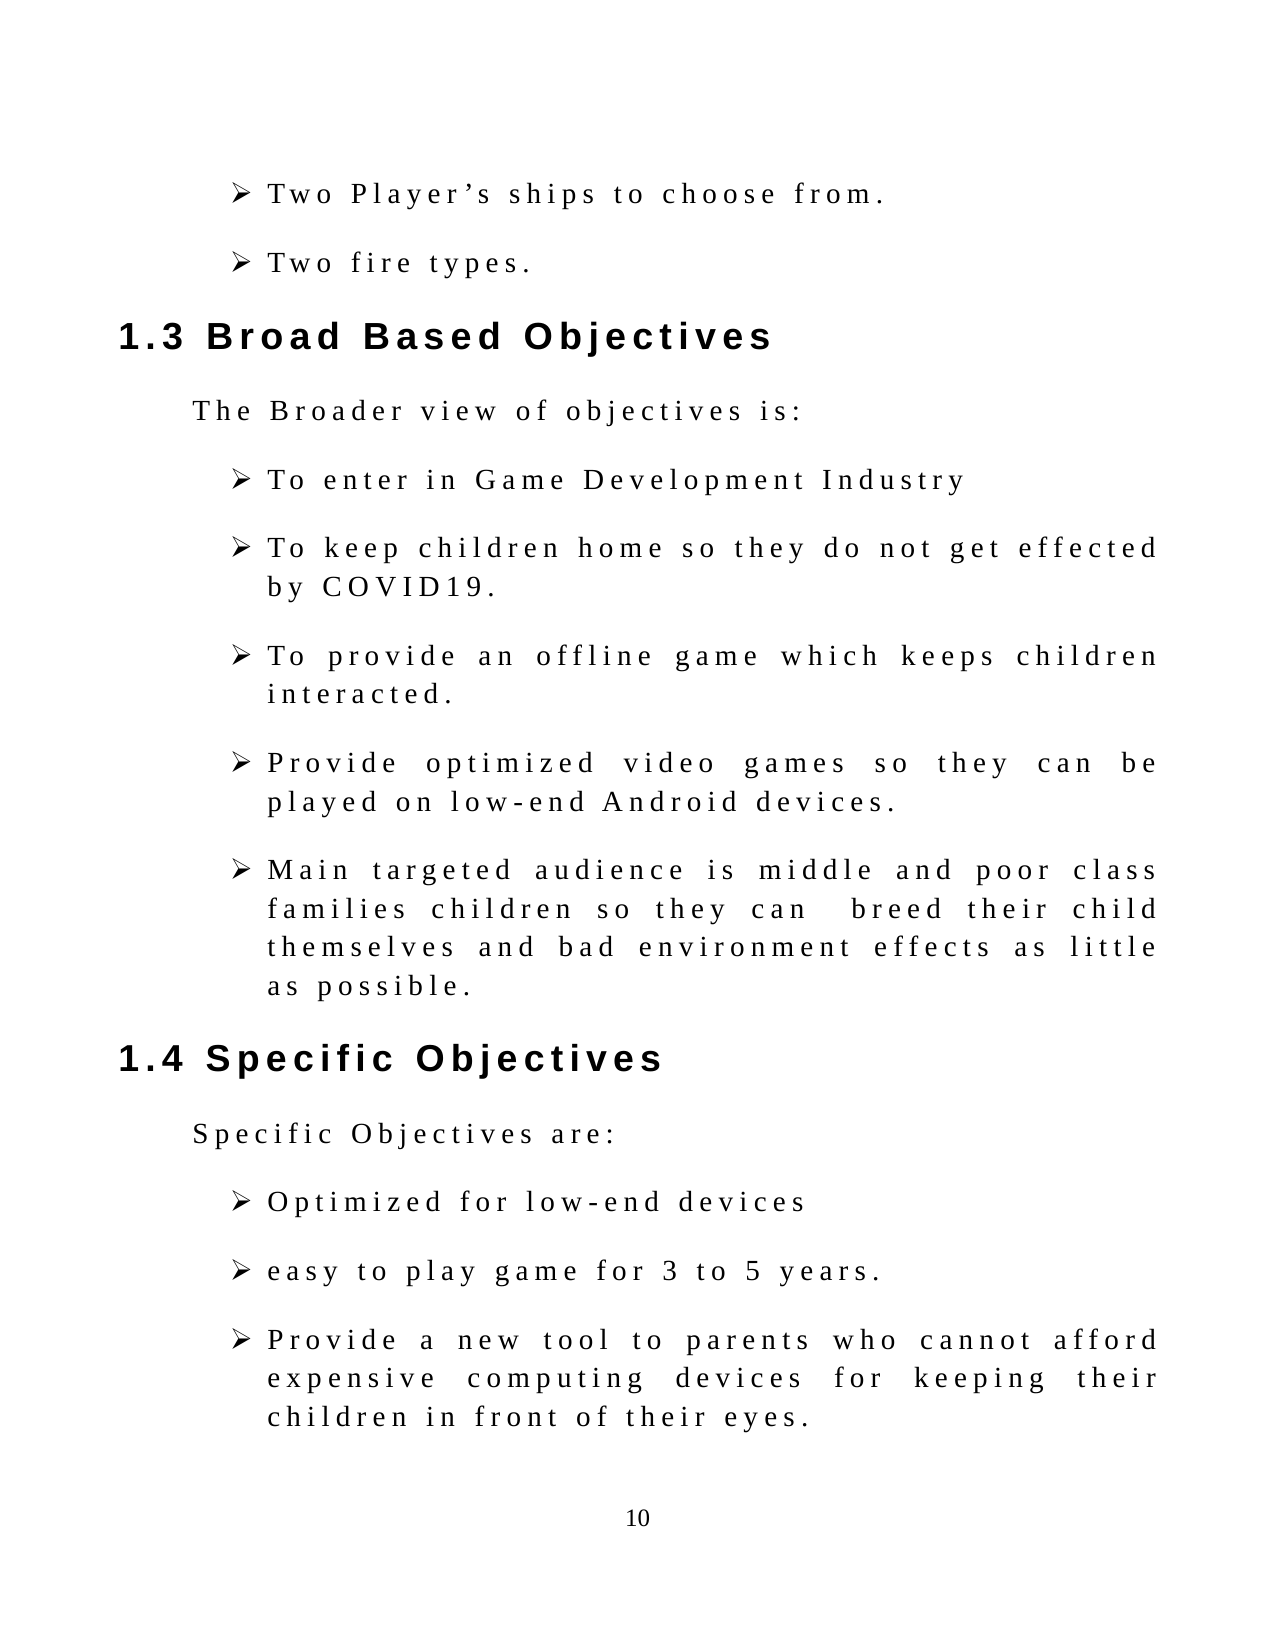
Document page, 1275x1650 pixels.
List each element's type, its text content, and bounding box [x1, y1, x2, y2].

subtitle 1.3 Broad Based Objectives [118, 314, 1157, 357]
subtitle 1.4 Specific Objectives [118, 1036, 1157, 1079]
text Specific Objectives are: [192, 1116, 1157, 1149]
text The Broader view of objectives is: [192, 393, 1157, 427]
list Provide optimized video games so they can be played on low-end Android devices. [229, 745, 1157, 817]
list Provide a new tool to parents who cannot afford expensive computing devices for keeping their children in front of their eyes. [229, 1322, 1157, 1433]
list Optimized for low-end devices [229, 1184, 1157, 1218]
list Main targeted audience is middle and poor class families children so they can breed their child themselves and bad environment effects as little as possible. [229, 852, 1157, 1001]
list To provide an offline game which keeps children interacted. [229, 638, 1157, 710]
list To keep children home so they do not get effected by COVID19. [229, 531, 1157, 603]
list Two Player’s ships to choose from. [229, 176, 1157, 210]
list Two fire types. [229, 245, 1157, 279]
list To enter in Game Development Industry [229, 462, 1157, 496]
list easy to play game for 3 to 5 years. [229, 1253, 1157, 1287]
